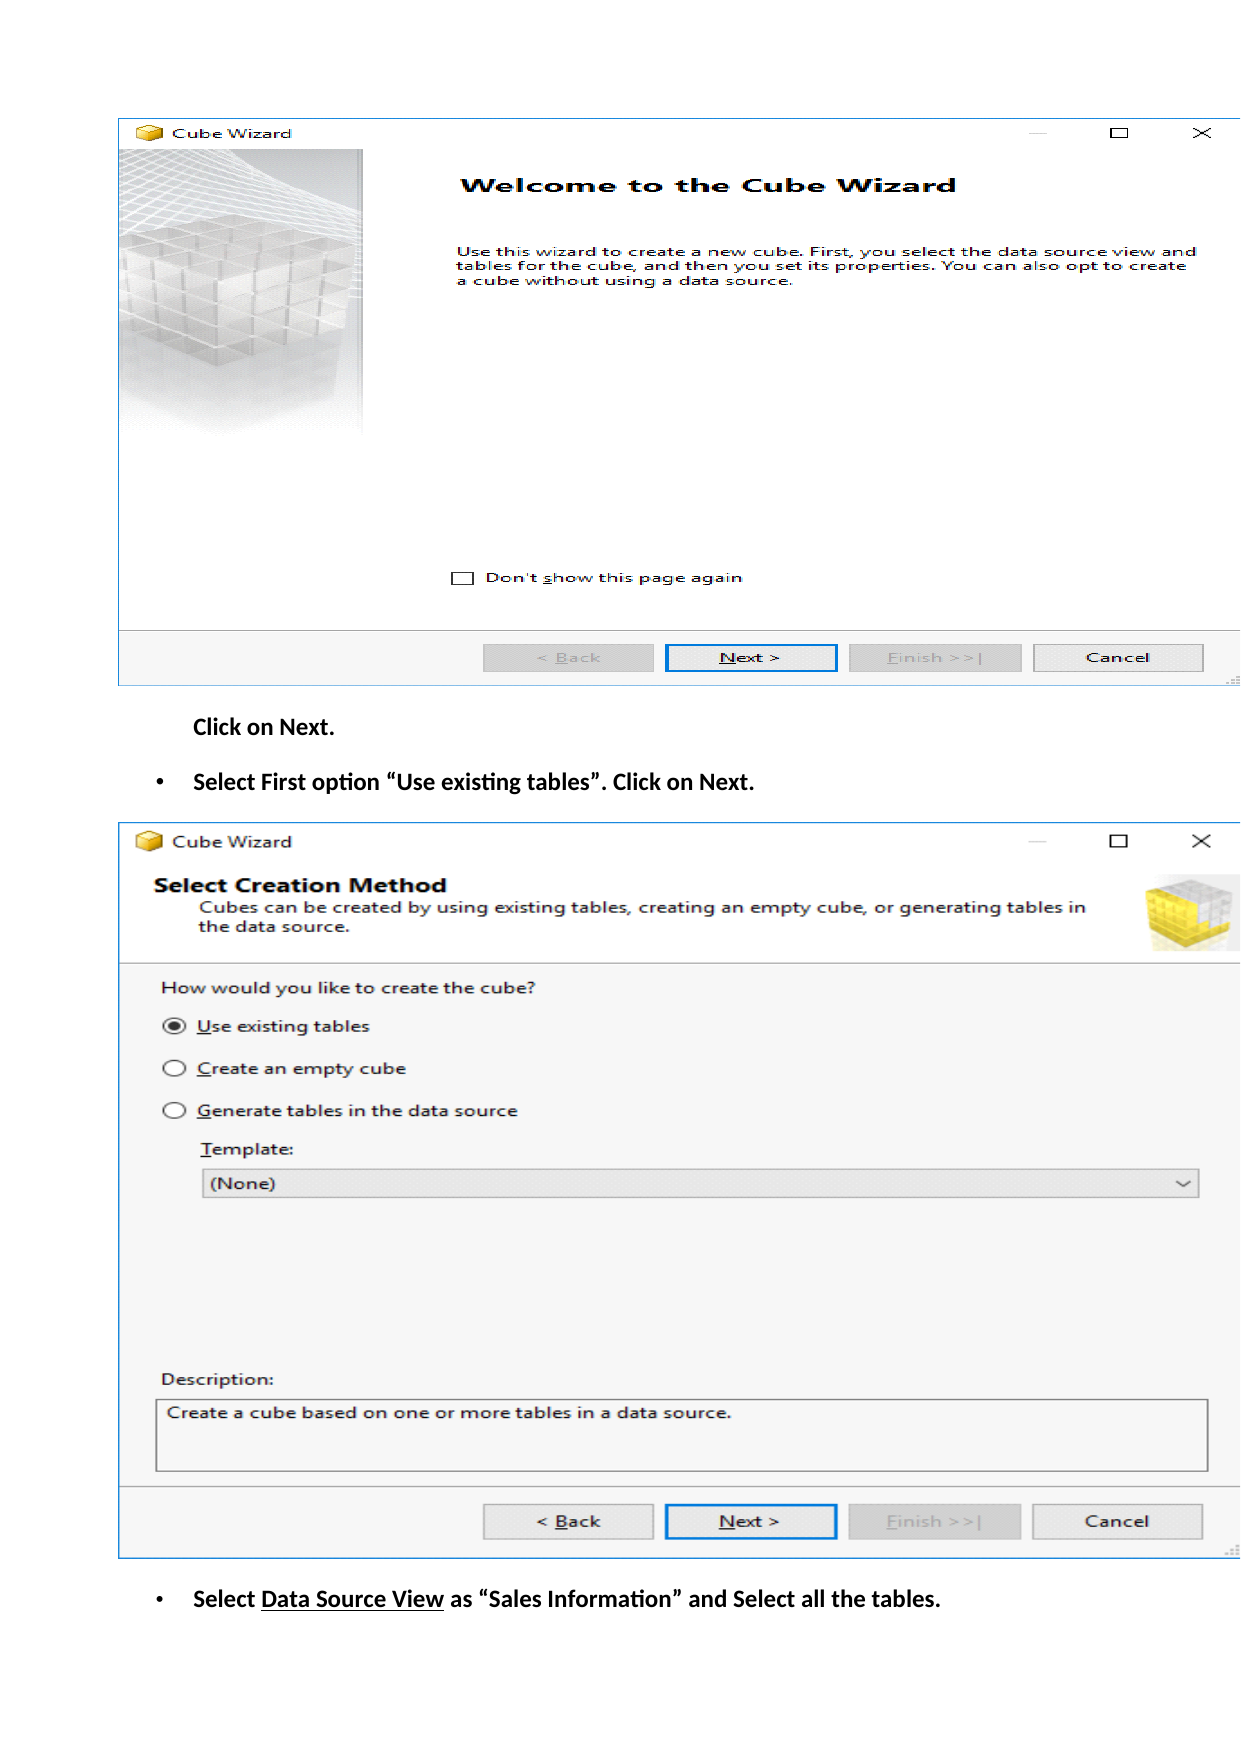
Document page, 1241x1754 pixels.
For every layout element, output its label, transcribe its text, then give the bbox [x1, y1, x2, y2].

list Select Data Source View as “Sales Information” and Select all the tables. [156, 1584, 1122, 1614]
text Click on Next. [193, 711, 1122, 741]
list Select First option “Use existing tables”. Click on Next. [156, 767, 1122, 797]
